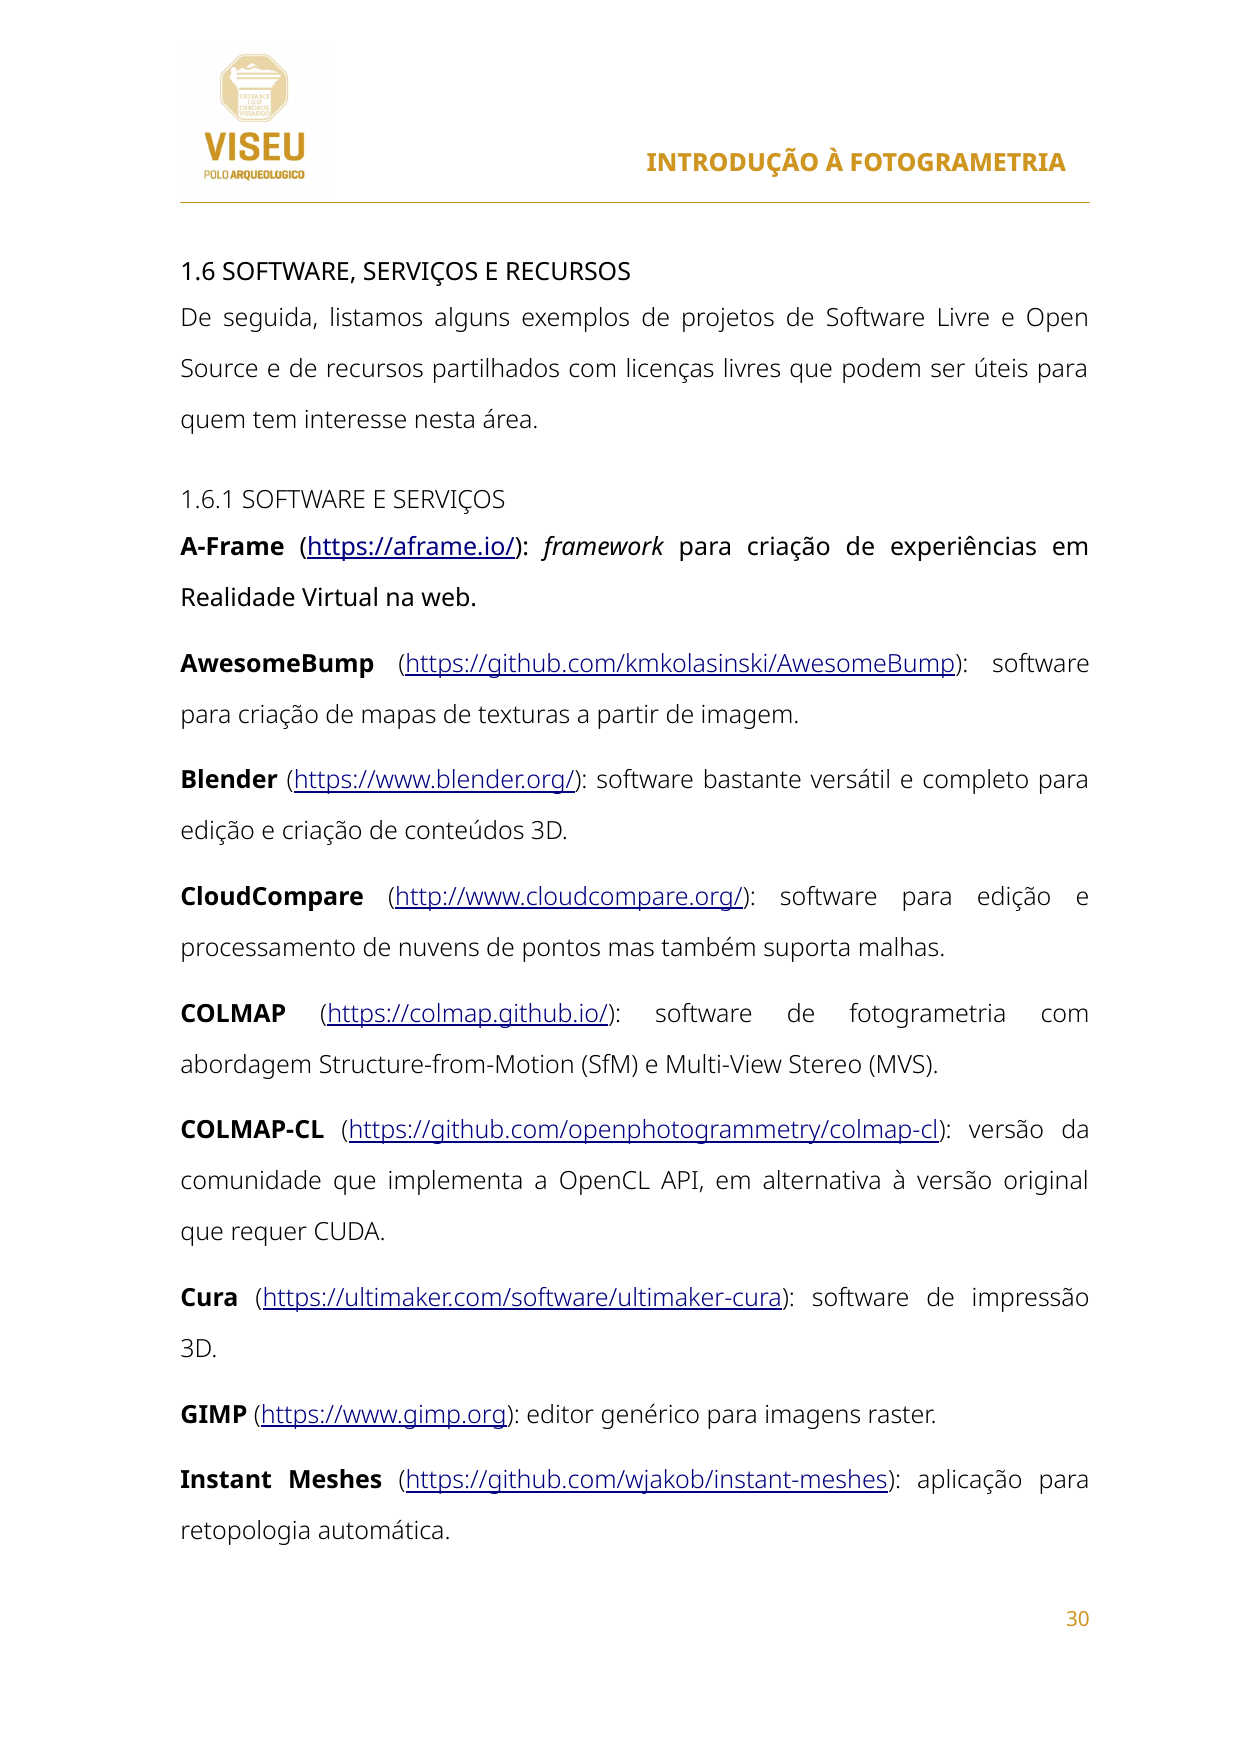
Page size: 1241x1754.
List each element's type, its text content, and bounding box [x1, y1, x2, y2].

text De seguida, listamos alguns exemplos de projetos de Software Livre e Open Source e de recursos partilhados com licenças livres que podem ser úteis para quem tem interesse nesta área. [180, 300, 1090, 436]
text CloudCompare (http://www.cloudcompare.org/): software para edição e processamento de nuvens de pontos mas também suporta malhas. [180, 879, 1090, 964]
text COLMAP-CL (https://github.com/openphotogrammetry/colmap-cl): versão da comunidade que implementa a OpenCL API, em alternativa à versão original que requer CUDA. [180, 1112, 1090, 1248]
text Instant Meshes (https://github.com/wjakob/instant-meshes): aplicação para retopologia automática. [180, 1462, 1090, 1547]
text GIMP (https://www.gimp.org): editor genérico para imagens raster. [180, 1396, 1090, 1430]
text COLMAP (https://colmap.github.io/): software de fotogrametria com abordagem Structure-from-Motion (SfM) e Multi-View Stereo (MVS). [180, 995, 1090, 1080]
text Blender (https://www.blender.org/): software bastante versátil e completo para edição e criação de conteúdos 3D. [180, 762, 1090, 847]
text Cura (https://ultimaker.com/software/ultimaker-cura): software de impressão 3D. [180, 1280, 1090, 1365]
subtitle 1.6 Software, serviços e recursos [180, 253, 1090, 287]
text AwesomeBump (https://github.com/kmkolasinski/AwesomeBump): software para criação de mapas de texturas a partir de imagem. [180, 645, 1090, 730]
subtitle 1.6.1 Software e serviços [180, 482, 1090, 516]
text A-Frame (https://aframe.io/): framework para criação de experiências em Realidade Virtual na web. [180, 529, 1090, 614]
